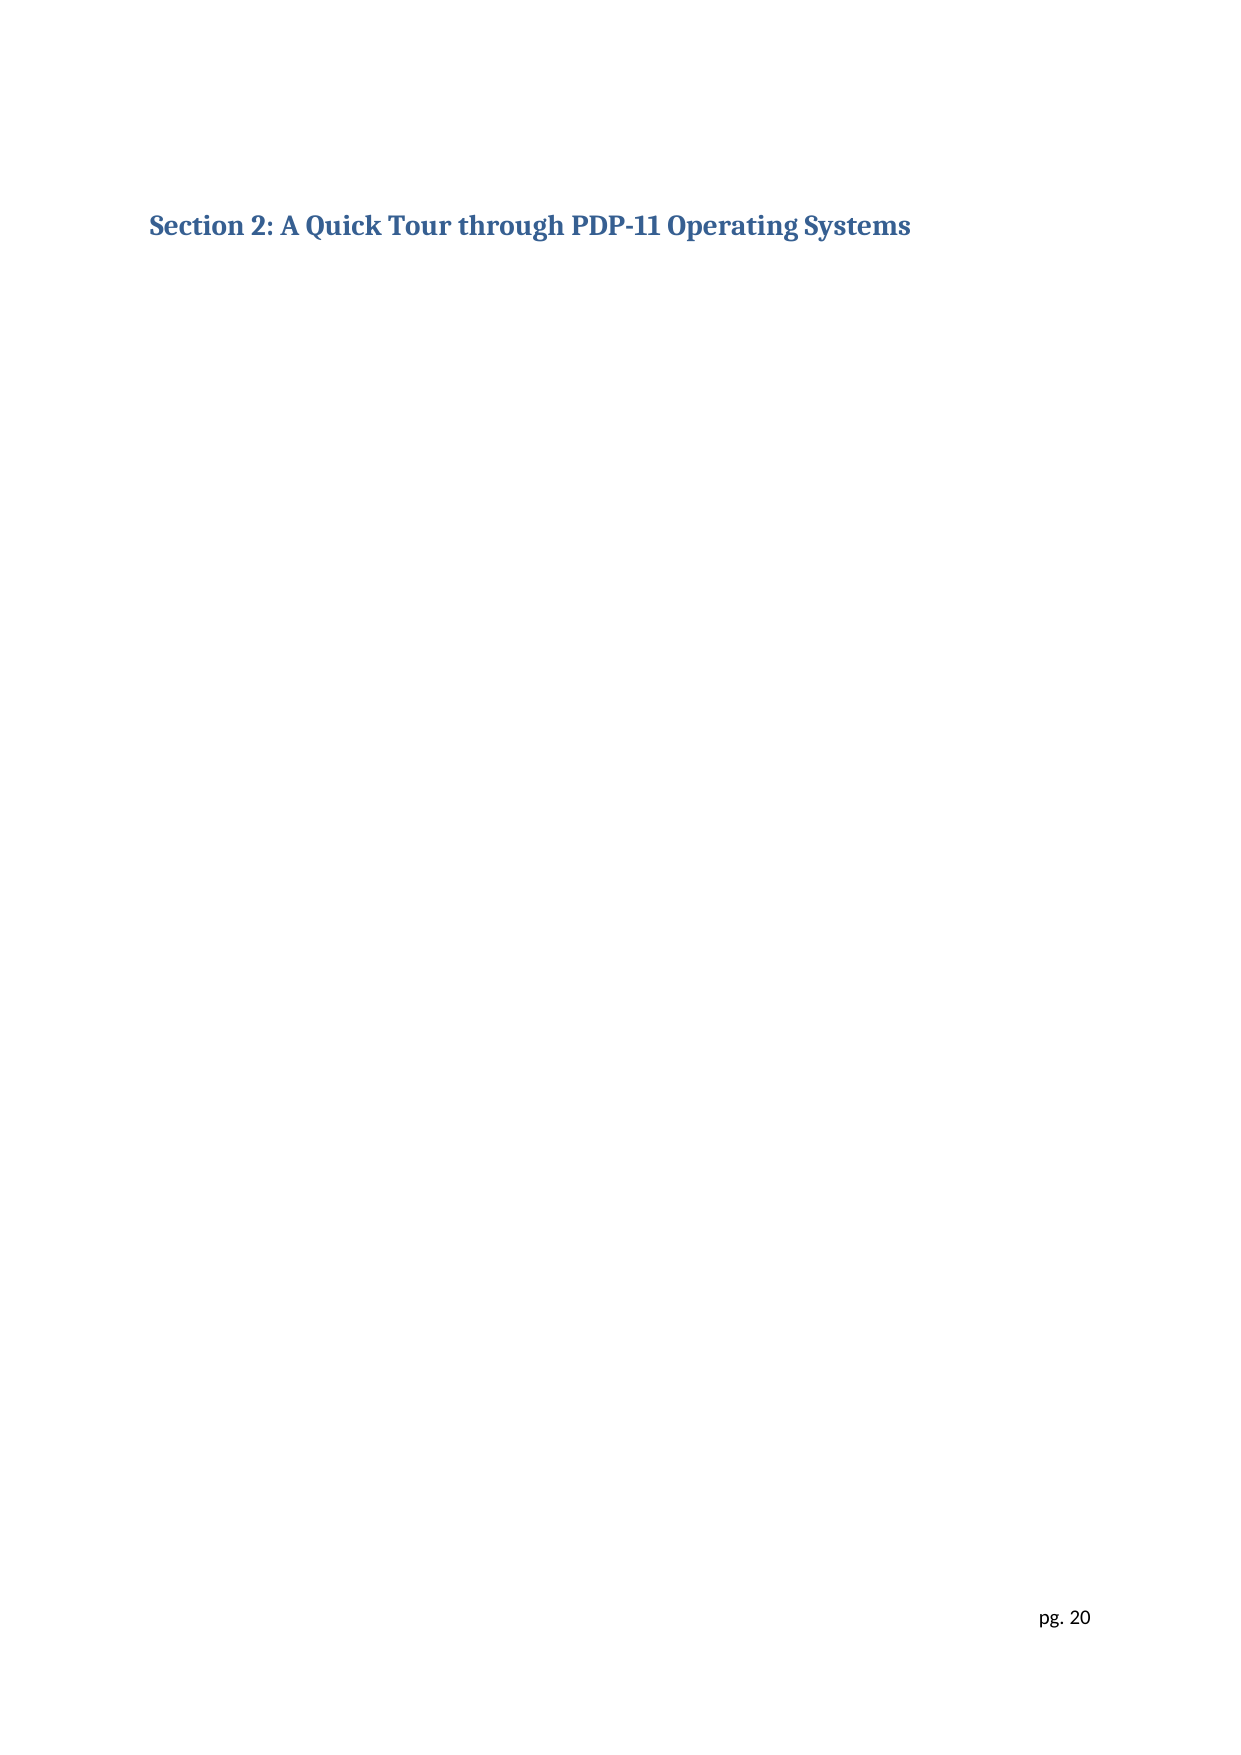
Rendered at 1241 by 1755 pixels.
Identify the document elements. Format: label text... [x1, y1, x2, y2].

subtitle Section 2: A Quick Tour through PDP-11 Operating Systems [150, 209, 1090, 243]
